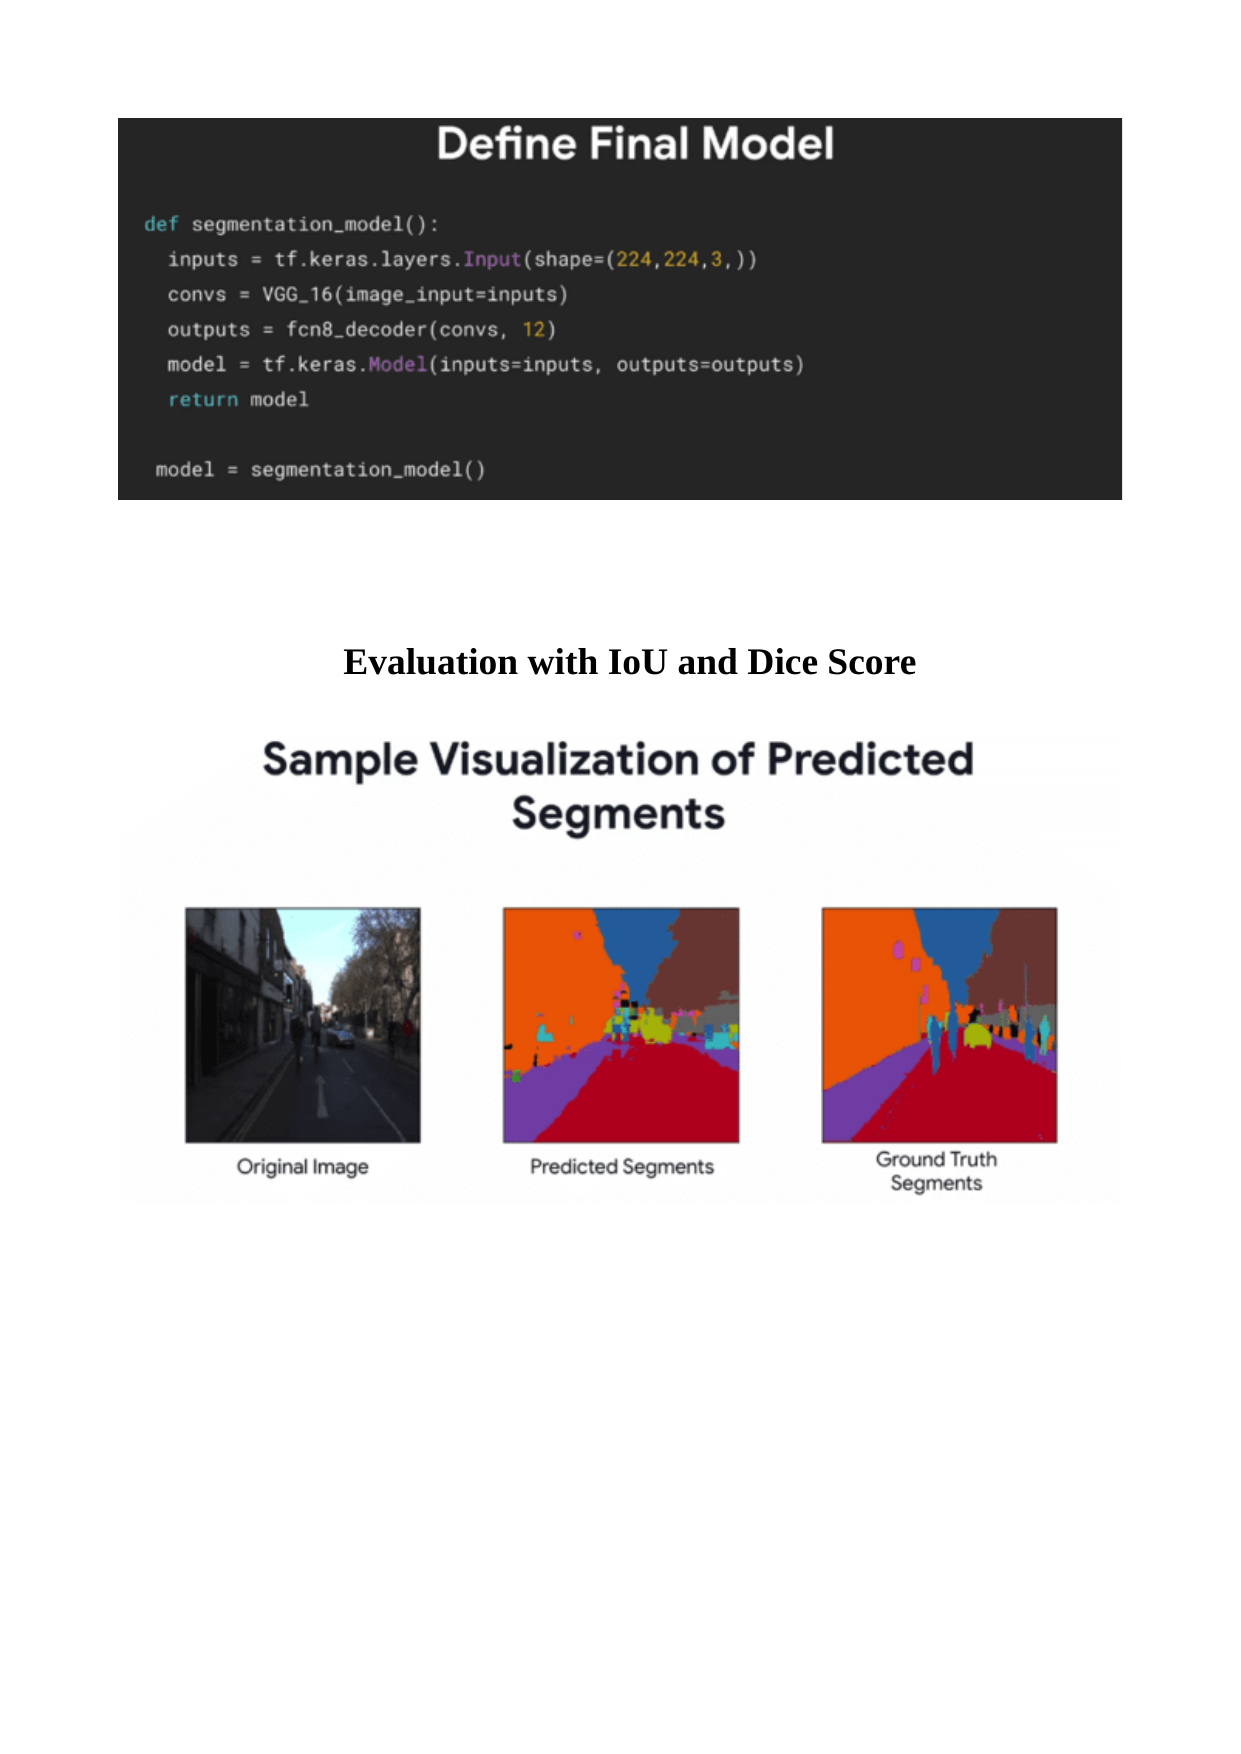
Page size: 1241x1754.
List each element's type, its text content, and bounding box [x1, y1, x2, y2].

subtitle Evaluation with IoU and Dice Score [118, 639, 1122, 682]
picture [118, 118, 1123, 500]
picture [118, 723, 1123, 1203]
